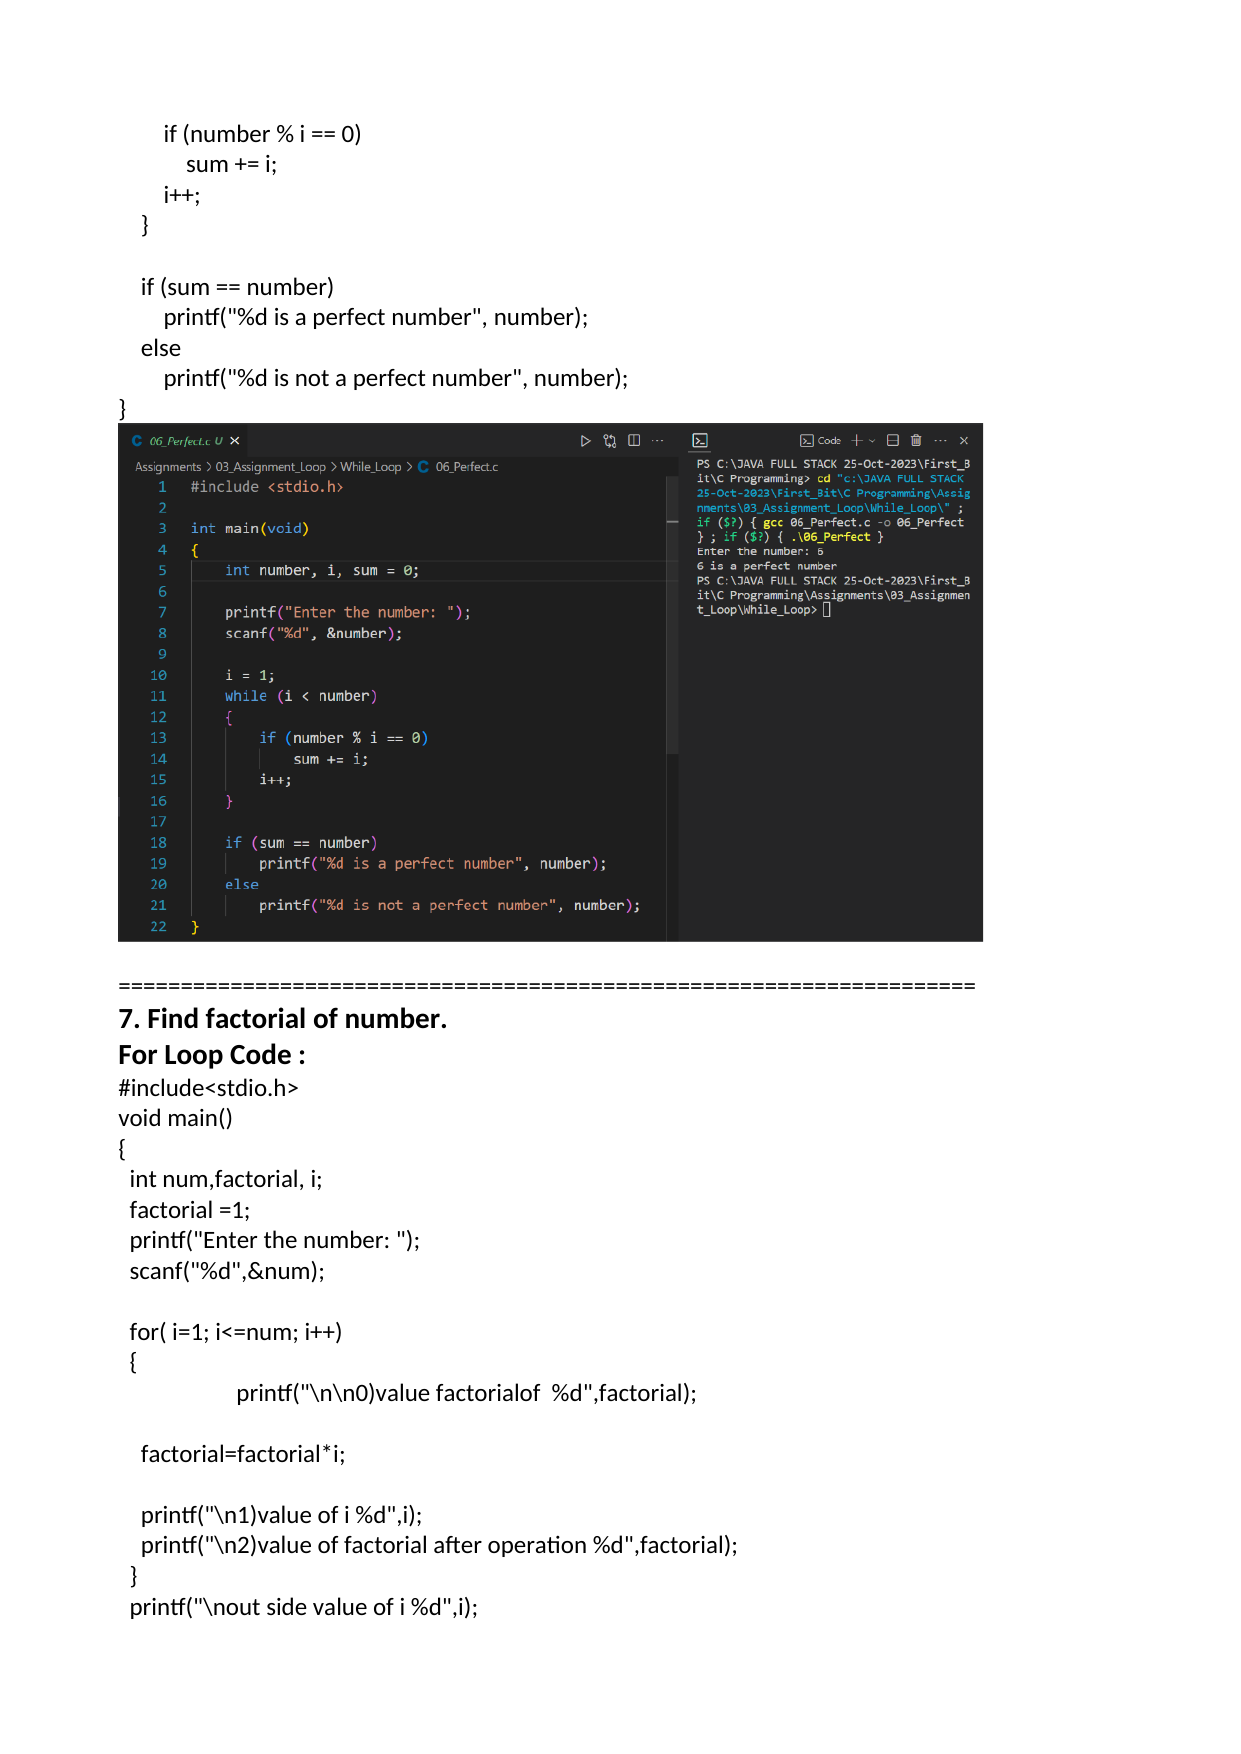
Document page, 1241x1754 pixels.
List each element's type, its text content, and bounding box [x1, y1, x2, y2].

text scanf("%d",&num); [118, 1255, 1122, 1286]
text if (sum == number) [118, 271, 1122, 301]
text i++; [118, 179, 1122, 210]
text } [118, 393, 1122, 423]
text #include<stdio.h> [118, 1072, 1122, 1102]
text if (number % i == 0) [118, 118, 1122, 149]
text 7. Find factorial of number. [118, 1001, 1122, 1036]
text for( i=1; i<=num; i++) [118, 1316, 1122, 1347]
text void main() [118, 1102, 1122, 1133]
text } [118, 210, 1122, 240]
text printf("%d is not a perfect number", number); [118, 362, 1122, 393]
text printf("%d is a perfect number", number); [118, 301, 1122, 332]
text printf("\nout side value of i %d",i); [118, 1591, 1122, 1621]
text { [118, 1133, 1122, 1163]
text printf("\n2)value of factorial after operation %d",factorial); [118, 1530, 1122, 1560]
text { [118, 1347, 1122, 1377]
text printf("\n1)value of i %d",i); [118, 1499, 1122, 1530]
text factorial =1; [118, 1194, 1122, 1224]
text printf("Enter the number: "); [118, 1224, 1122, 1255]
text factorial=factorial*i; [118, 1438, 1122, 1469]
text For Loop Code : [118, 1036, 1122, 1072]
text int num,factorial, i; [118, 1163, 1122, 1194]
text else [118, 332, 1122, 362]
text ===================================================================== [118, 970, 1122, 1001]
text sum += i; [118, 149, 1122, 179]
text } [118, 1560, 1122, 1591]
text printf("\n\n0)value factorialof %d",factorial); [118, 1377, 1122, 1408]
